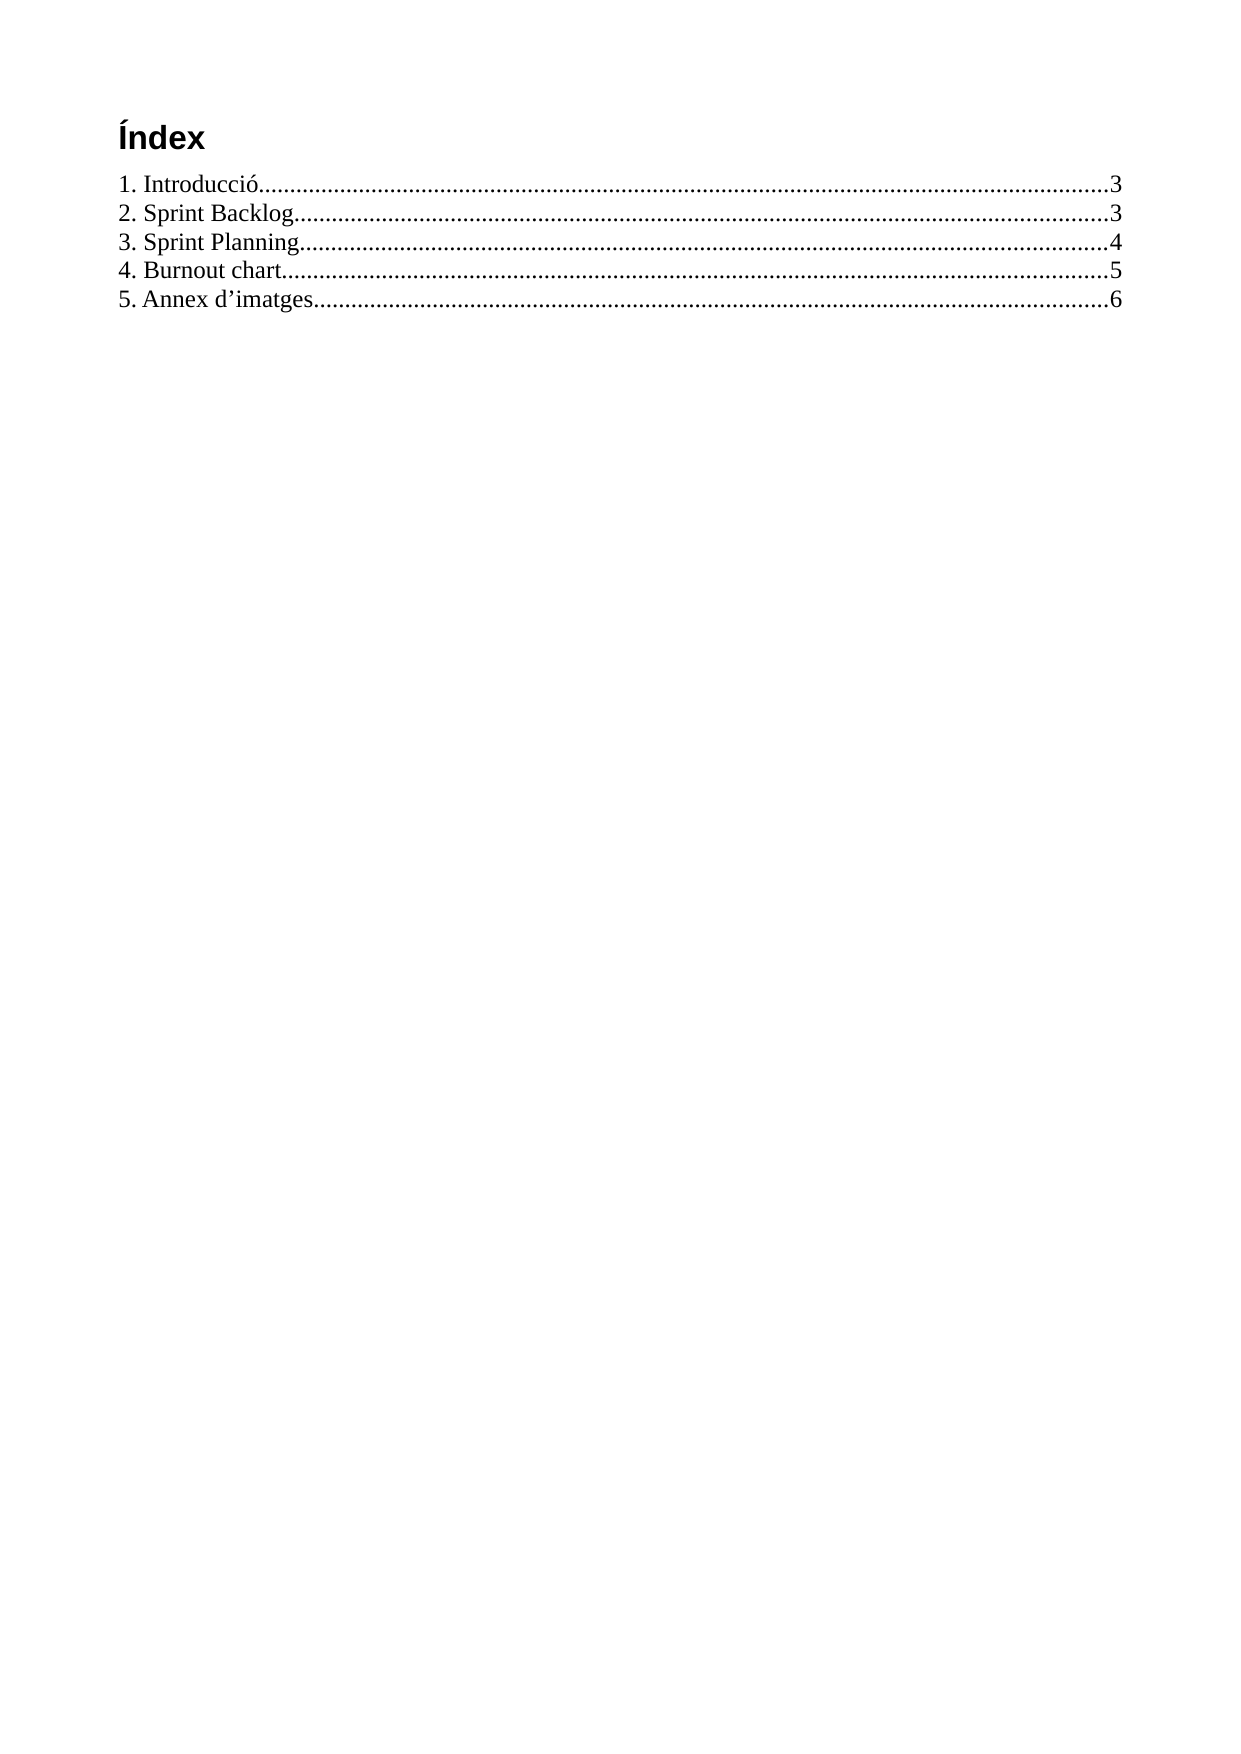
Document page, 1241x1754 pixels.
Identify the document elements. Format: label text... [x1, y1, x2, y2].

text 3. Sprint Planning 4 [118, 227, 1122, 255]
text 2. Sprint Backlog 3 [118, 198, 1122, 227]
text 1. Introducció 3 [118, 169, 1122, 198]
subtitle Índex [118, 118, 1122, 157]
text 4. Burnout chart 5 [118, 255, 1122, 284]
text 5. Annex d’imatges 6 [118, 284, 1122, 313]
